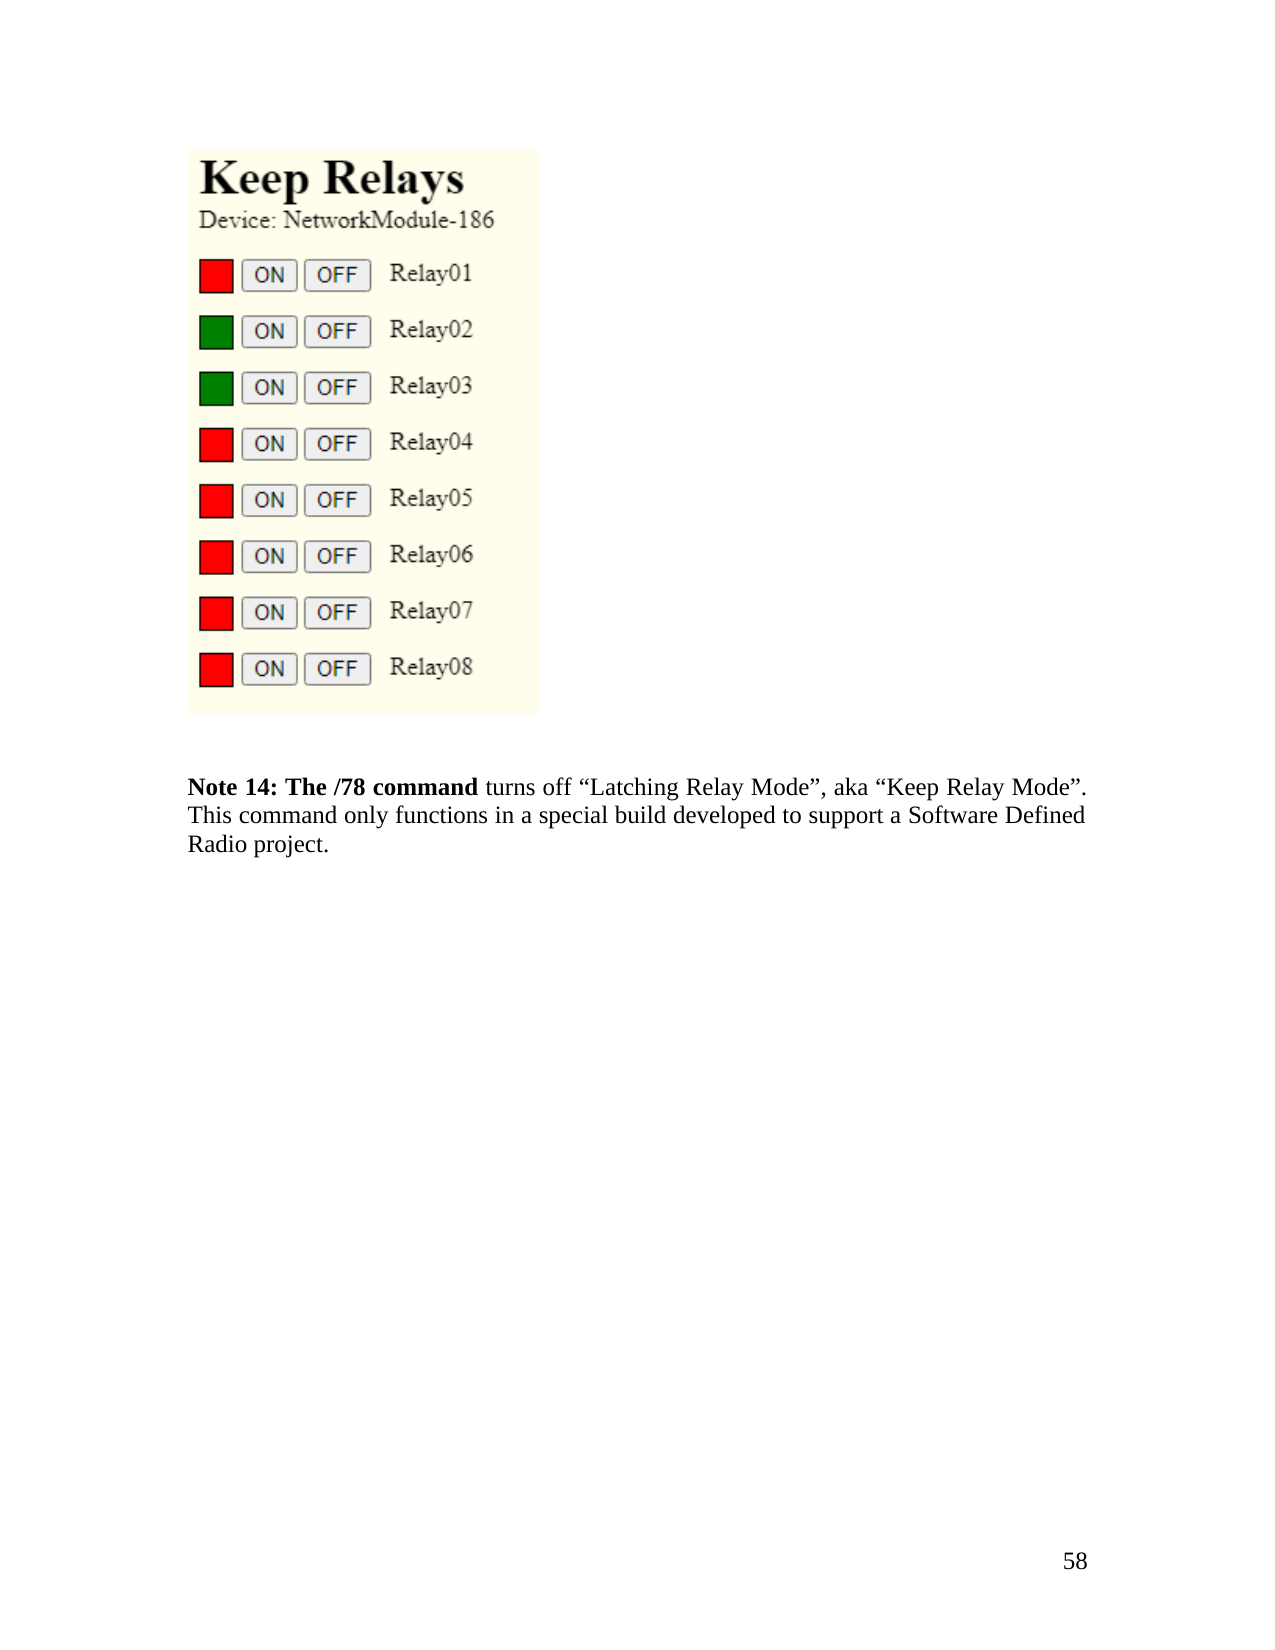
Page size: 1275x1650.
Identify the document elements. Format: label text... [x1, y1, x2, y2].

picture [187, 150, 539, 714]
text Note 14: The /78 command turns off “Latching Relay Mode”, aka “Keep Relay Mode”. This command only functions in a special build developed to support a Software Defined Radio project. [187, 772, 1087, 858]
